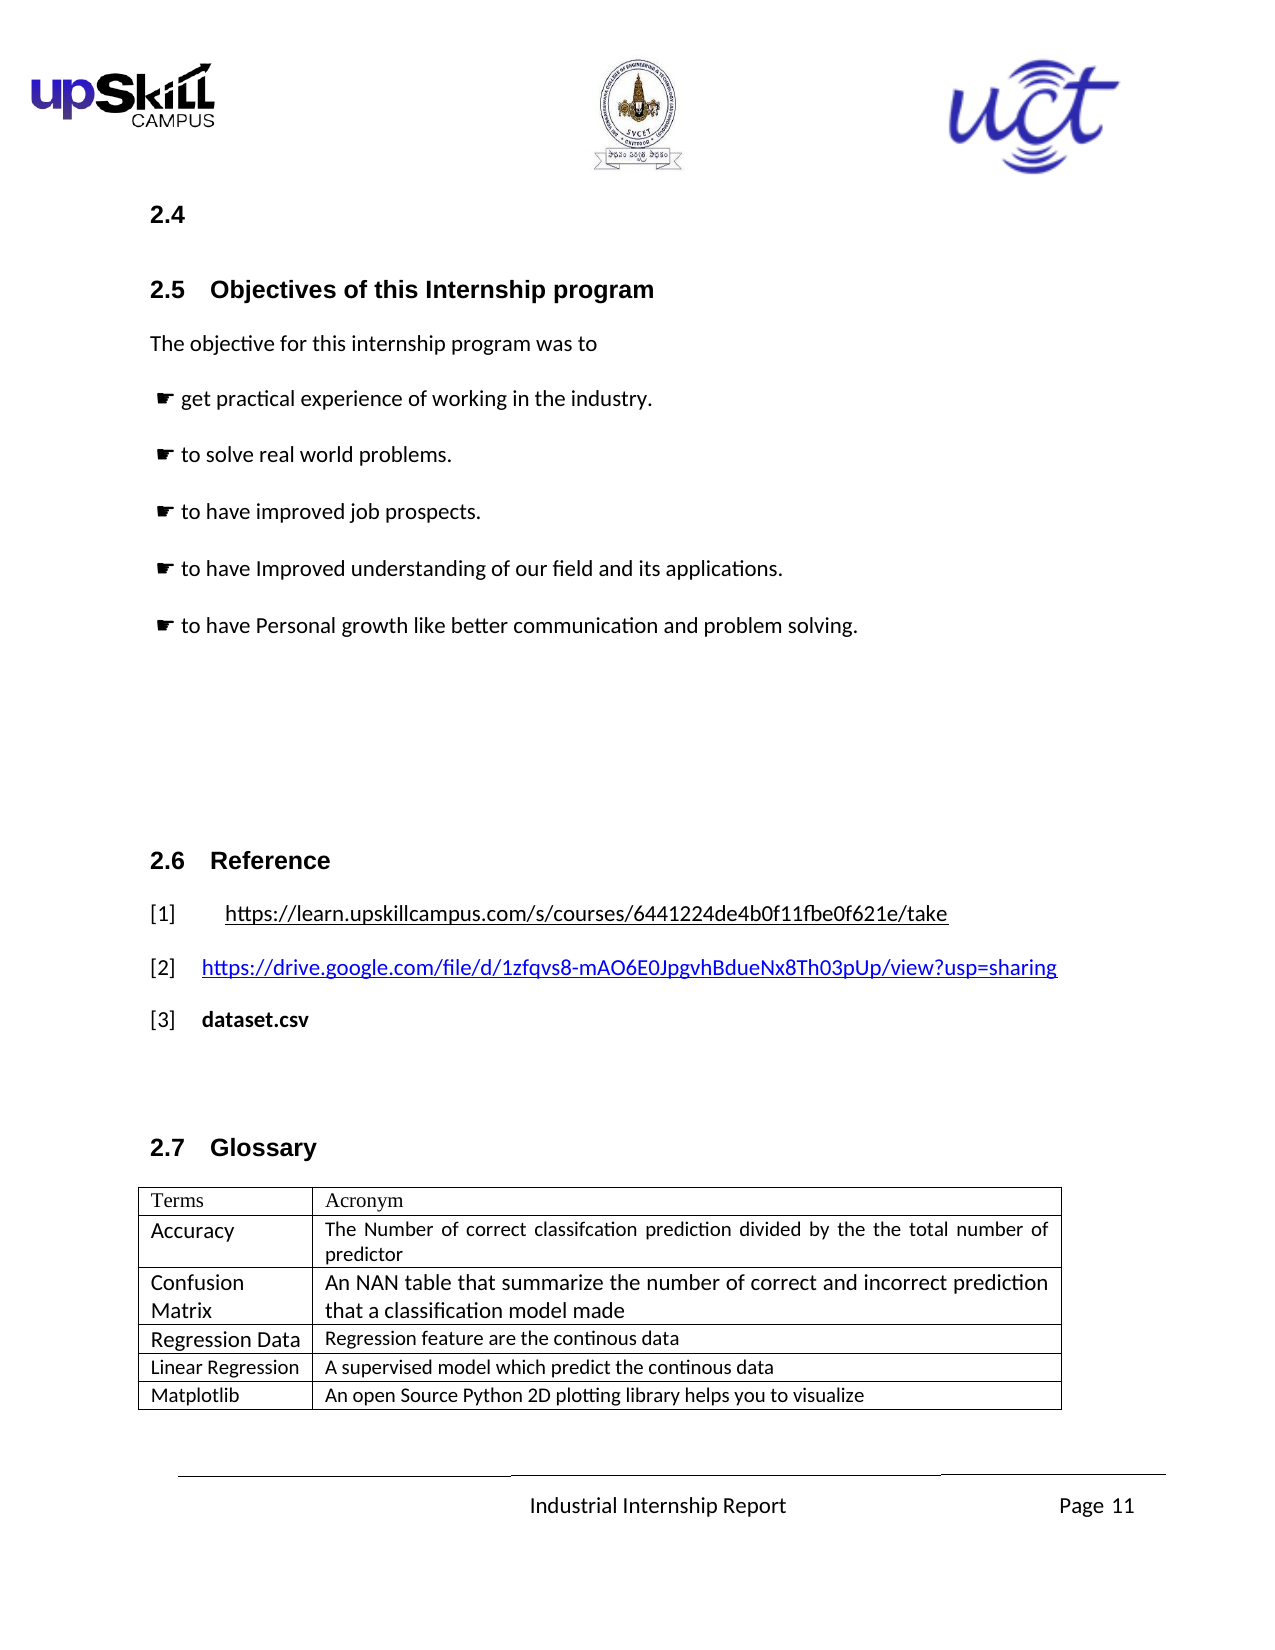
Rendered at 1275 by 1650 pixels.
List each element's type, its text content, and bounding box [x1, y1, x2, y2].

table_cell An open Source Python 2D plotting library helps you to visualize [313, 1382, 1061, 1409]
table_cell Matplotlib [139, 1382, 312, 1409]
table_cell The Number of correct classifcation prediction divided by the the total number of predictor [313, 1216, 1061, 1267]
table_cell Regression Data [139, 1325, 312, 1353]
table_header Terms [139, 1188, 312, 1215]
text [3] dataset.csv [150, 1006, 1134, 1034]
text ☛ to have Improved understanding of our field and its applications. [150, 552, 1134, 583]
table_cell Accuracy [139, 1216, 312, 1267]
text [2] https://drive.google.com/file/d/1zfqvs8-mAO6E0JpgvhBdueNx8Th03pUp/view?usp=sharing [150, 953, 1134, 981]
subtitle Reference [150, 849, 1134, 874]
subtitle Objectives of this Internship program [150, 279, 1134, 304]
text ☛ to have Personal growth like better communication and problem solving. [150, 609, 1134, 640]
table_cell Linear Regression [139, 1354, 312, 1381]
text ☛ get practical experience of working in the industry. [150, 382, 1134, 413]
text ☛ to have improved job prospects. [150, 495, 1134, 526]
text [1] https://learn.upskillcampus.com/s/courses/6441224de4b0f11fbe0f621e/take [150, 899, 1134, 928]
table_cell Confusion Matrix [139, 1268, 312, 1324]
table_cell Regression feature are the continous data [313, 1325, 1061, 1353]
subtitle Glossary [150, 1137, 1134, 1162]
text The objective for this internship program was to [150, 329, 1134, 357]
table_cell A supervised model which predict the continous data [313, 1354, 1061, 1381]
table_header Acronym [313, 1188, 1061, 1215]
text ☛ to solve real world problems. [150, 438, 1134, 470]
table_cell An NAN table that summarize the number of correct and incorrect prediction that a classification model made [313, 1268, 1061, 1324]
